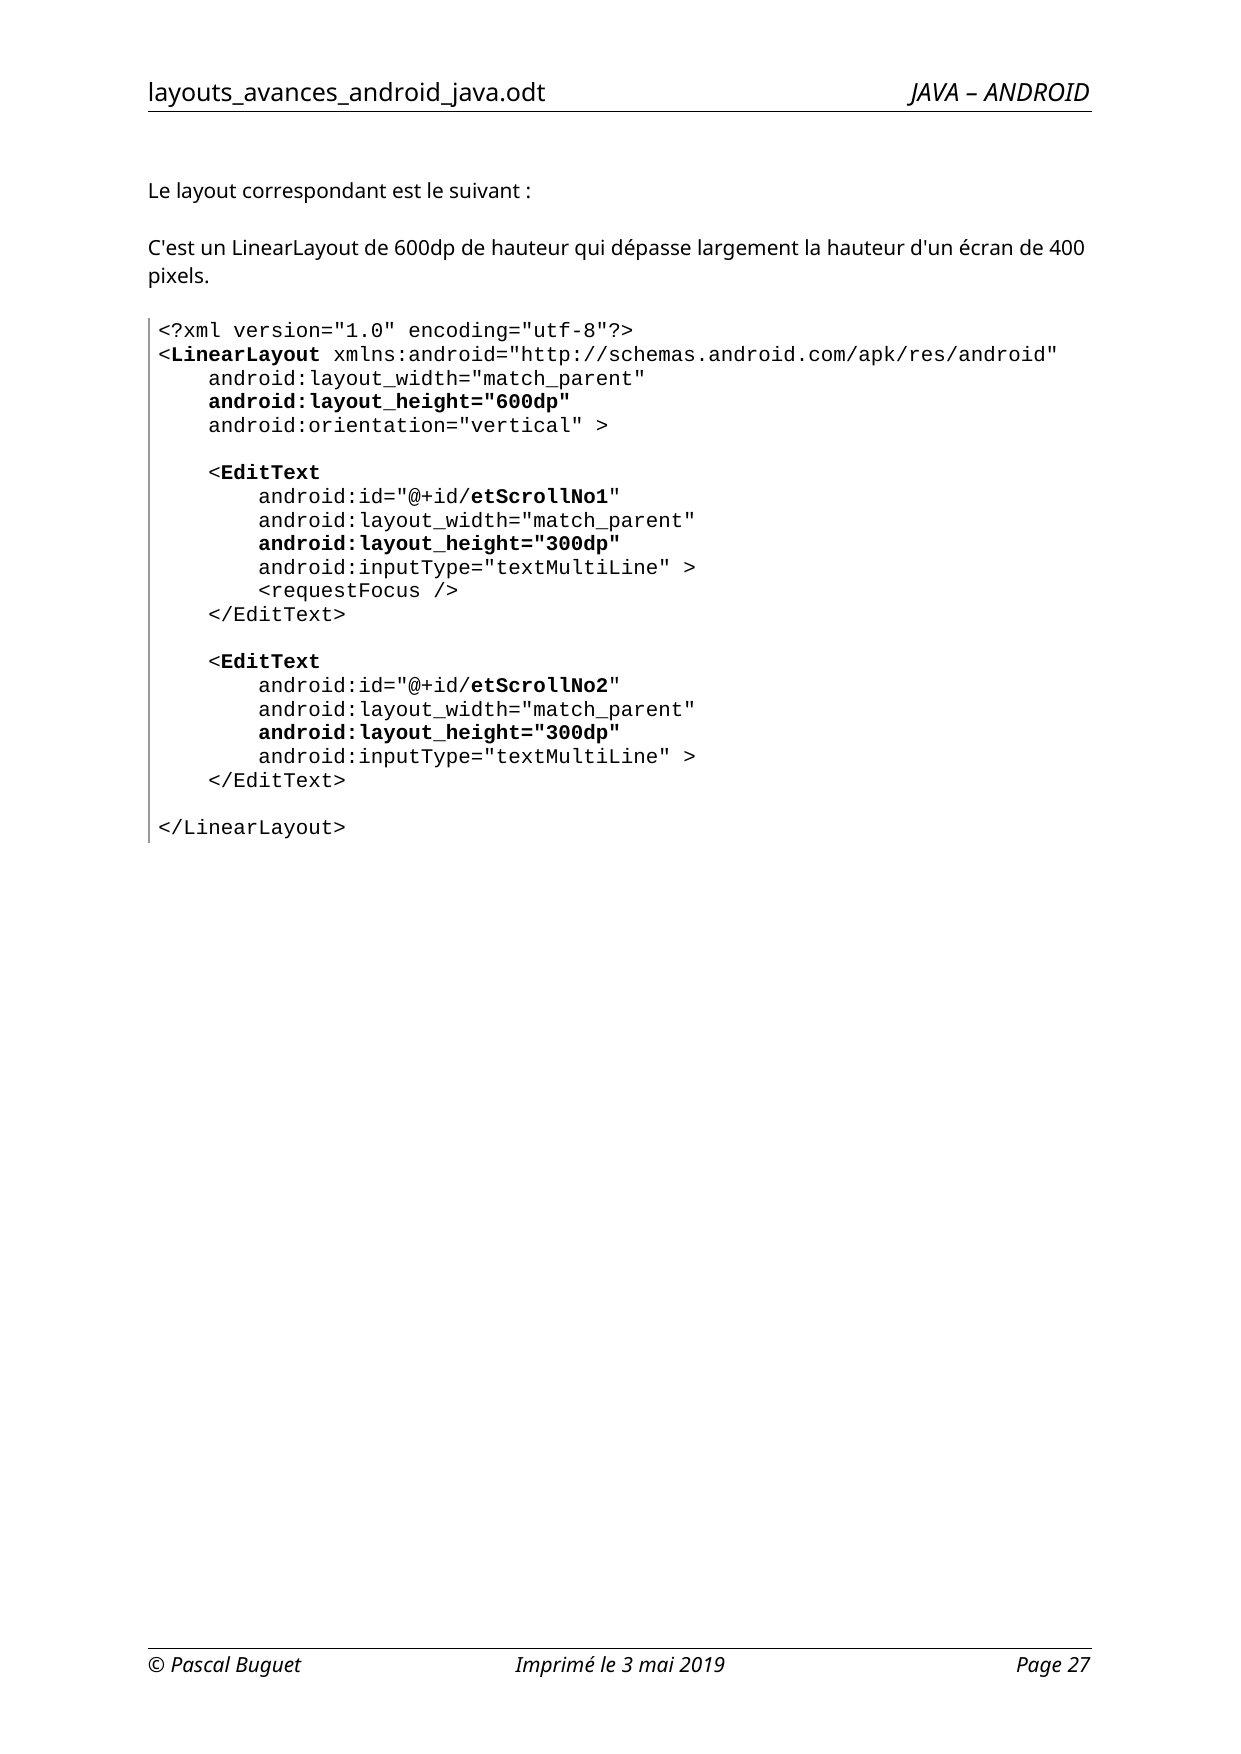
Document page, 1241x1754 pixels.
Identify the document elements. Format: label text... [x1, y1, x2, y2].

text Le layout correspondant est le suivant : [148, 176, 1092, 204]
text android:inputType="textMultiLine" > [150, 557, 1092, 581]
text <?xml version="1.0" encoding="utf-8"?> [150, 318, 1092, 344]
text C'est un LinearLayout de 600dp de hauteur qui dépasse largement la hauteur d'un écran de 400 pixels. [148, 233, 1092, 290]
text android:layout_width="match_parent" [150, 509, 1092, 533]
text android:id="@+id/etScrollNo2" [150, 675, 1092, 699]
text android:layout_height="600dp" [150, 391, 1092, 415]
text <LinearLayout xmlns:android="http://schemas.android.com/apk/res/android" [150, 344, 1092, 368]
text android:inputType="textMultiLine" > [150, 746, 1092, 770]
text <EditText [150, 462, 1092, 486]
text android:id="@+id/etScrollNo1" [150, 486, 1092, 509]
text android:layout_height="300dp" [150, 533, 1092, 557]
text <requestFocus /> [150, 581, 1092, 604]
text </EditText> [150, 770, 1092, 793]
text </EditText> [150, 604, 1092, 628]
text android:layout_width="match_parent" [150, 368, 1092, 391]
text <EditText [150, 651, 1092, 675]
text android:layout_height="300dp" [150, 722, 1092, 746]
text android:orientation="vertical" > [150, 415, 1092, 439]
text </LinearLayout> [150, 817, 1092, 843]
text android:layout_width="match_parent" [150, 699, 1092, 722]
